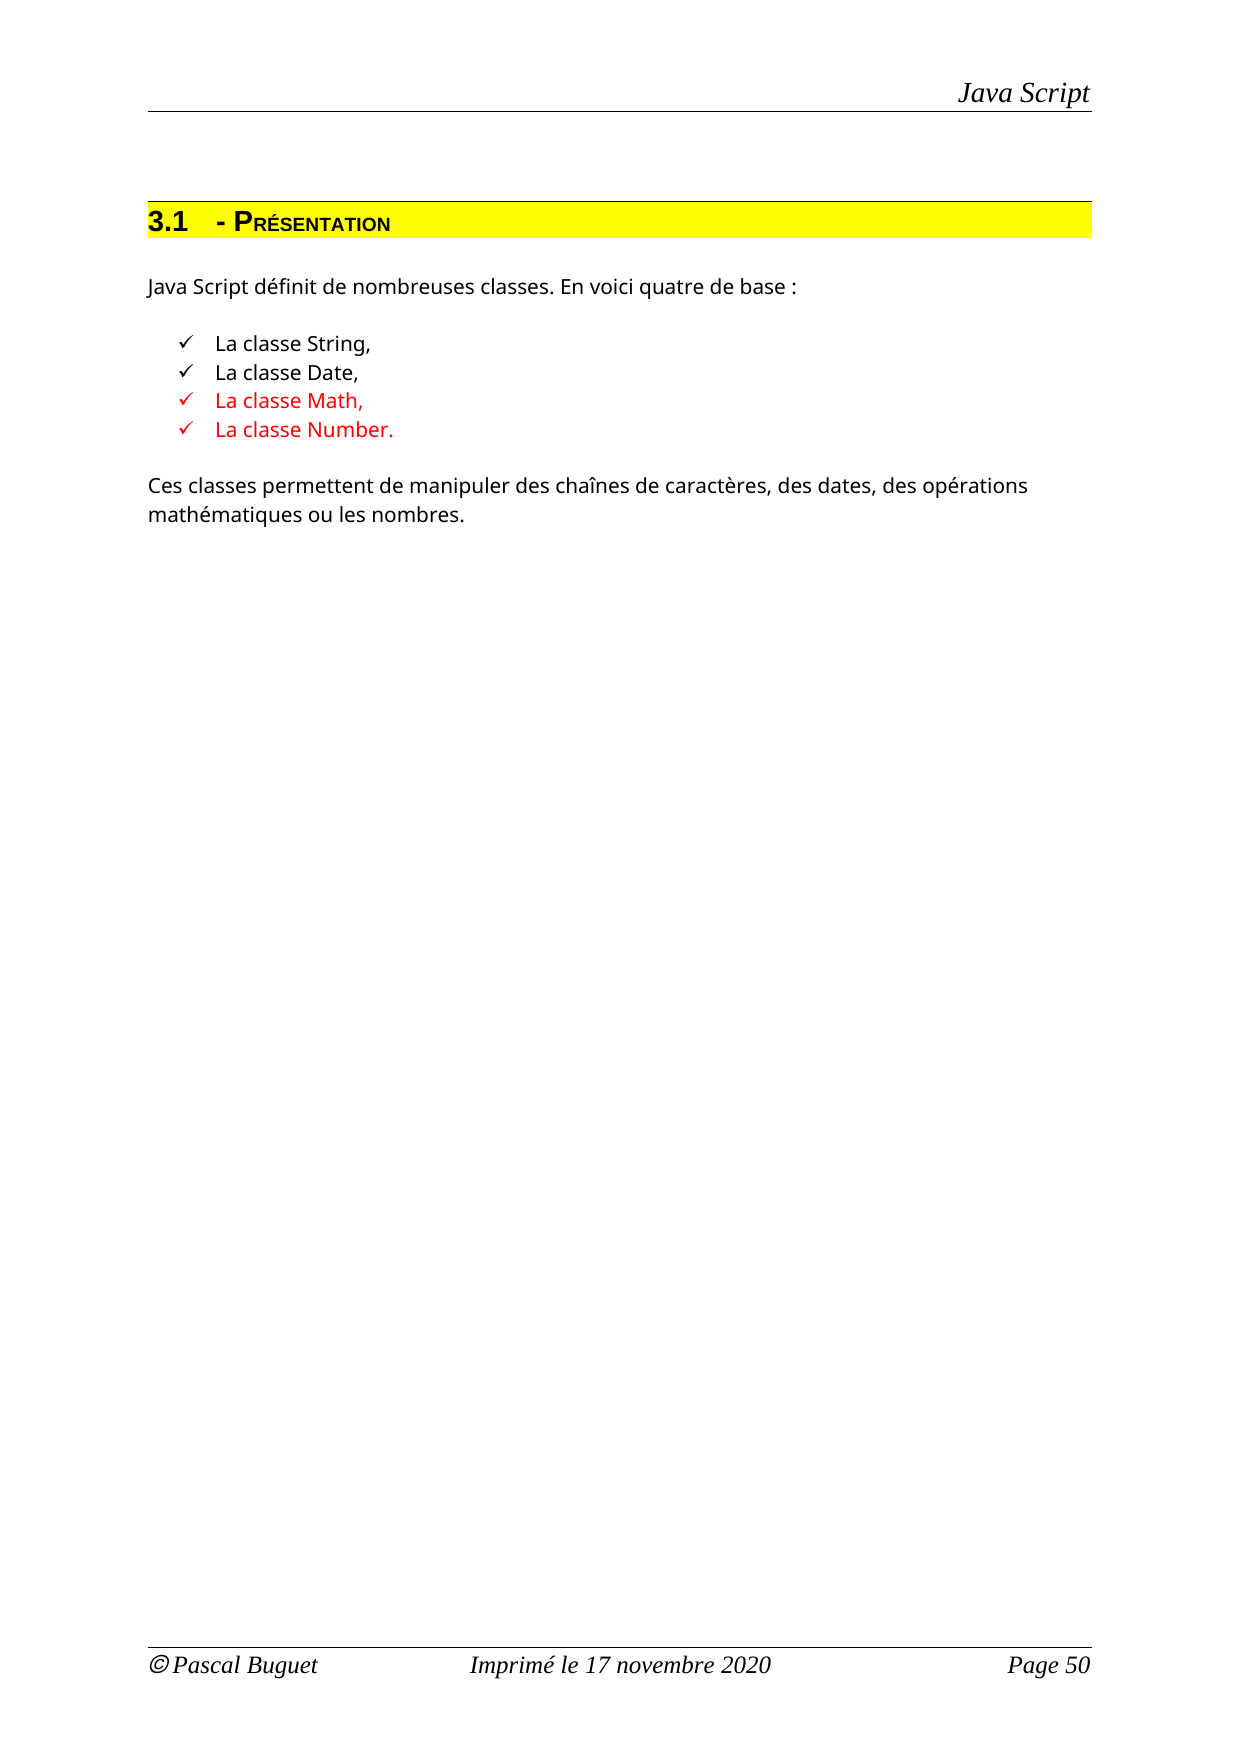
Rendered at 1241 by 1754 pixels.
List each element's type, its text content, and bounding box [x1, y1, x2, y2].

list La classe Math, [177, 386, 1092, 415]
list La classe Date, [177, 358, 1092, 386]
text Java Script définit de nombreuses classes. En voici quatre de base : [148, 272, 1092, 301]
subtitle - Présentation [148, 202, 1092, 238]
list La classe String, [177, 329, 1092, 358]
text Ces classes permettent de manipuler des chaînes de caractères, des dates, des opérations mathématiques ou les nombres. [148, 472, 1092, 528]
list La classe Number. [177, 415, 1092, 443]
